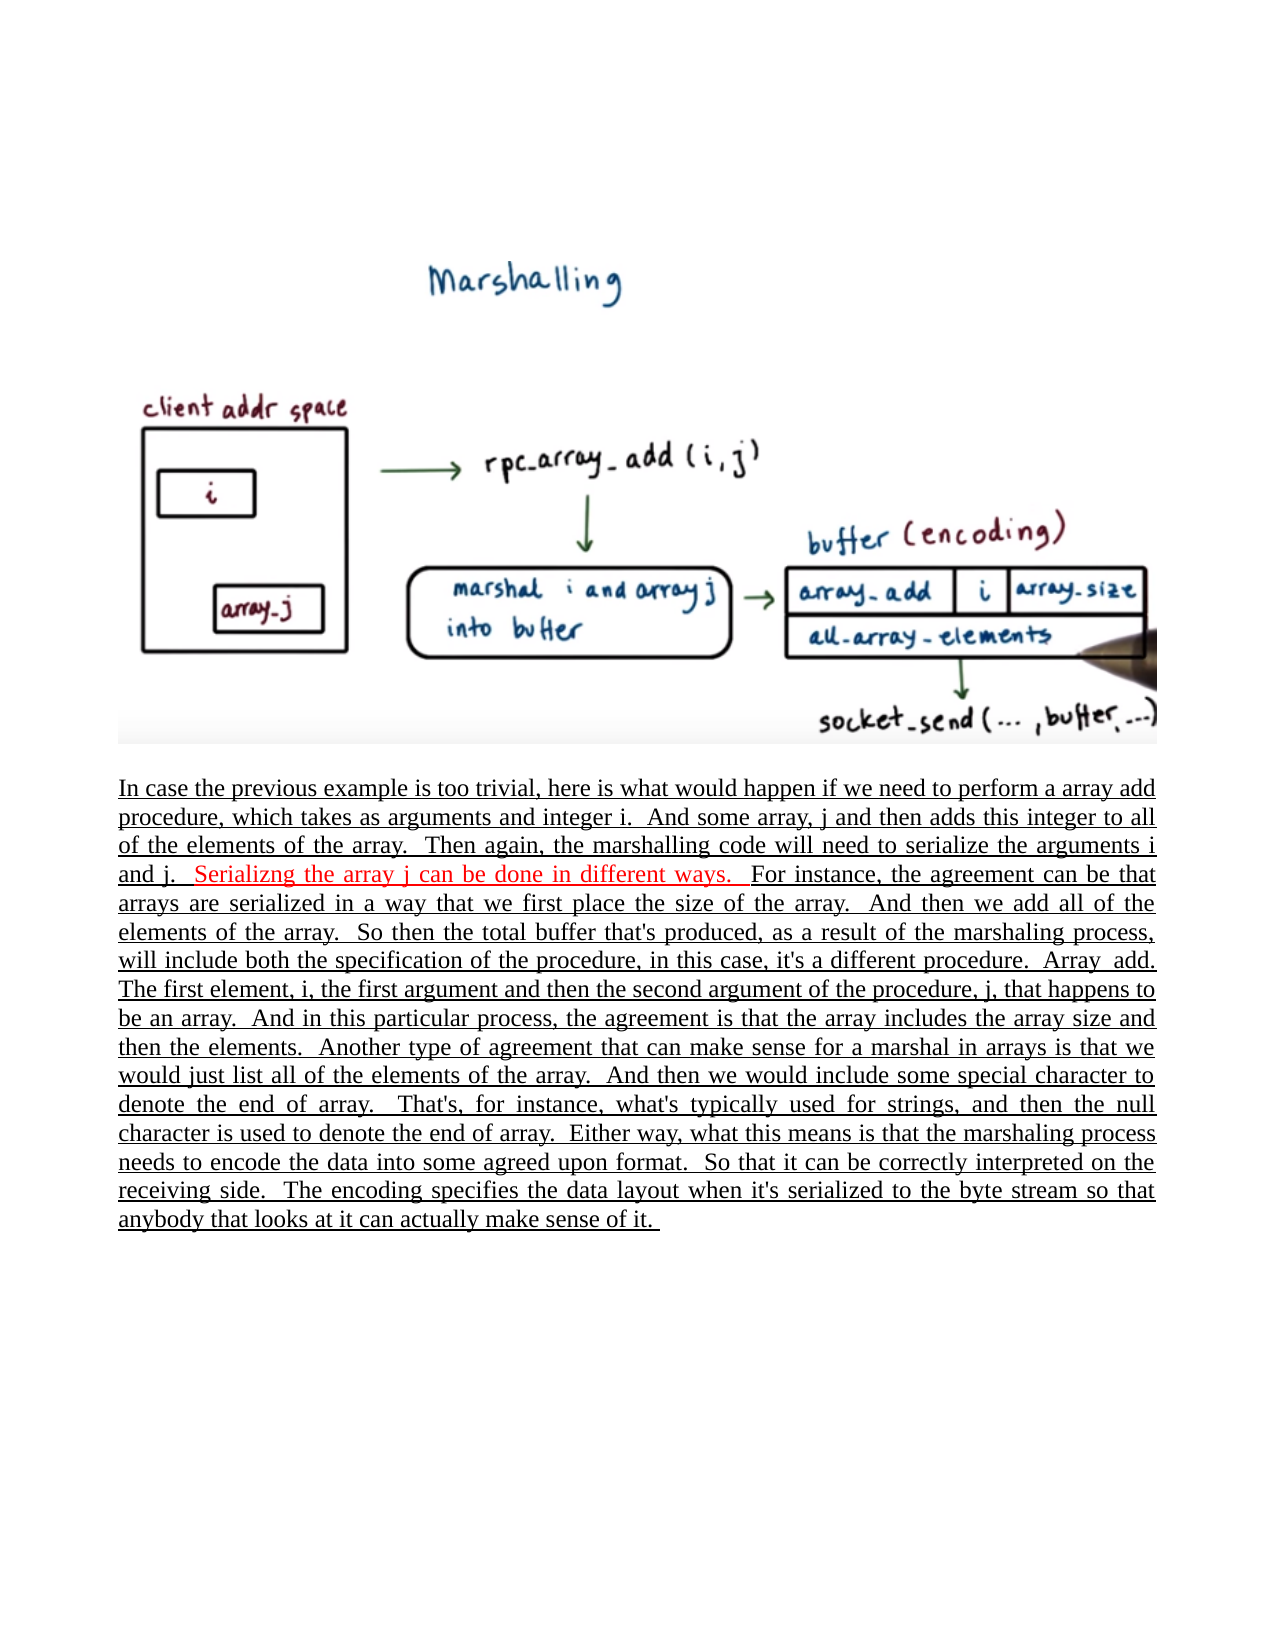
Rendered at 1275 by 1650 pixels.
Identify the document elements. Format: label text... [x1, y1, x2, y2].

picture [118, 261, 1157, 744]
text character is used to denote the end of array. Either way, what this means is that the marshaling process [118, 1116, 1157, 1143]
text of the elements of the array. Then again, the marshalling code will need to serialize the arguments i [118, 828, 1157, 855]
text The first element, i, the first argument and then the second argument of the procedure, j, that happens to be an array. And in this particular process, the agreement is that the array includes the array size and [118, 972, 1157, 1028]
text and j. Serializng the array j can be done in different ways. For instance, the agreement can be that arrays are serialized in a way that we first place the size of the array. And then we add all of the elements of the array. So then the total buffer that's produced, as a result of the marshaling process, will include both the specification of the procedure, in this case, it's a different procedure. Array_add. [118, 857, 1157, 970]
text needs to encode the data into some agreed upon format. So that it can be correctly interpreted on the receiving side. The encoding specifies the data layout when it's serialized to the byte stream so that anybody that looks at it can actually make sense of it. [118, 1144, 1157, 1233]
text In case the previous example is too trivial, here is what would happen if we need to perform a array add procedure, which takes as arguments and integer i. And some array, j and then adds this integer to all [118, 773, 1157, 827]
text then the elements. Another type of agreement that can make sense for a marshal in arrays is that we would just list all of the elements of the array. And then we would include some special character to denote the end of array. That's, for instance, what's typically used for strings, and then the null [118, 1029, 1157, 1114]
